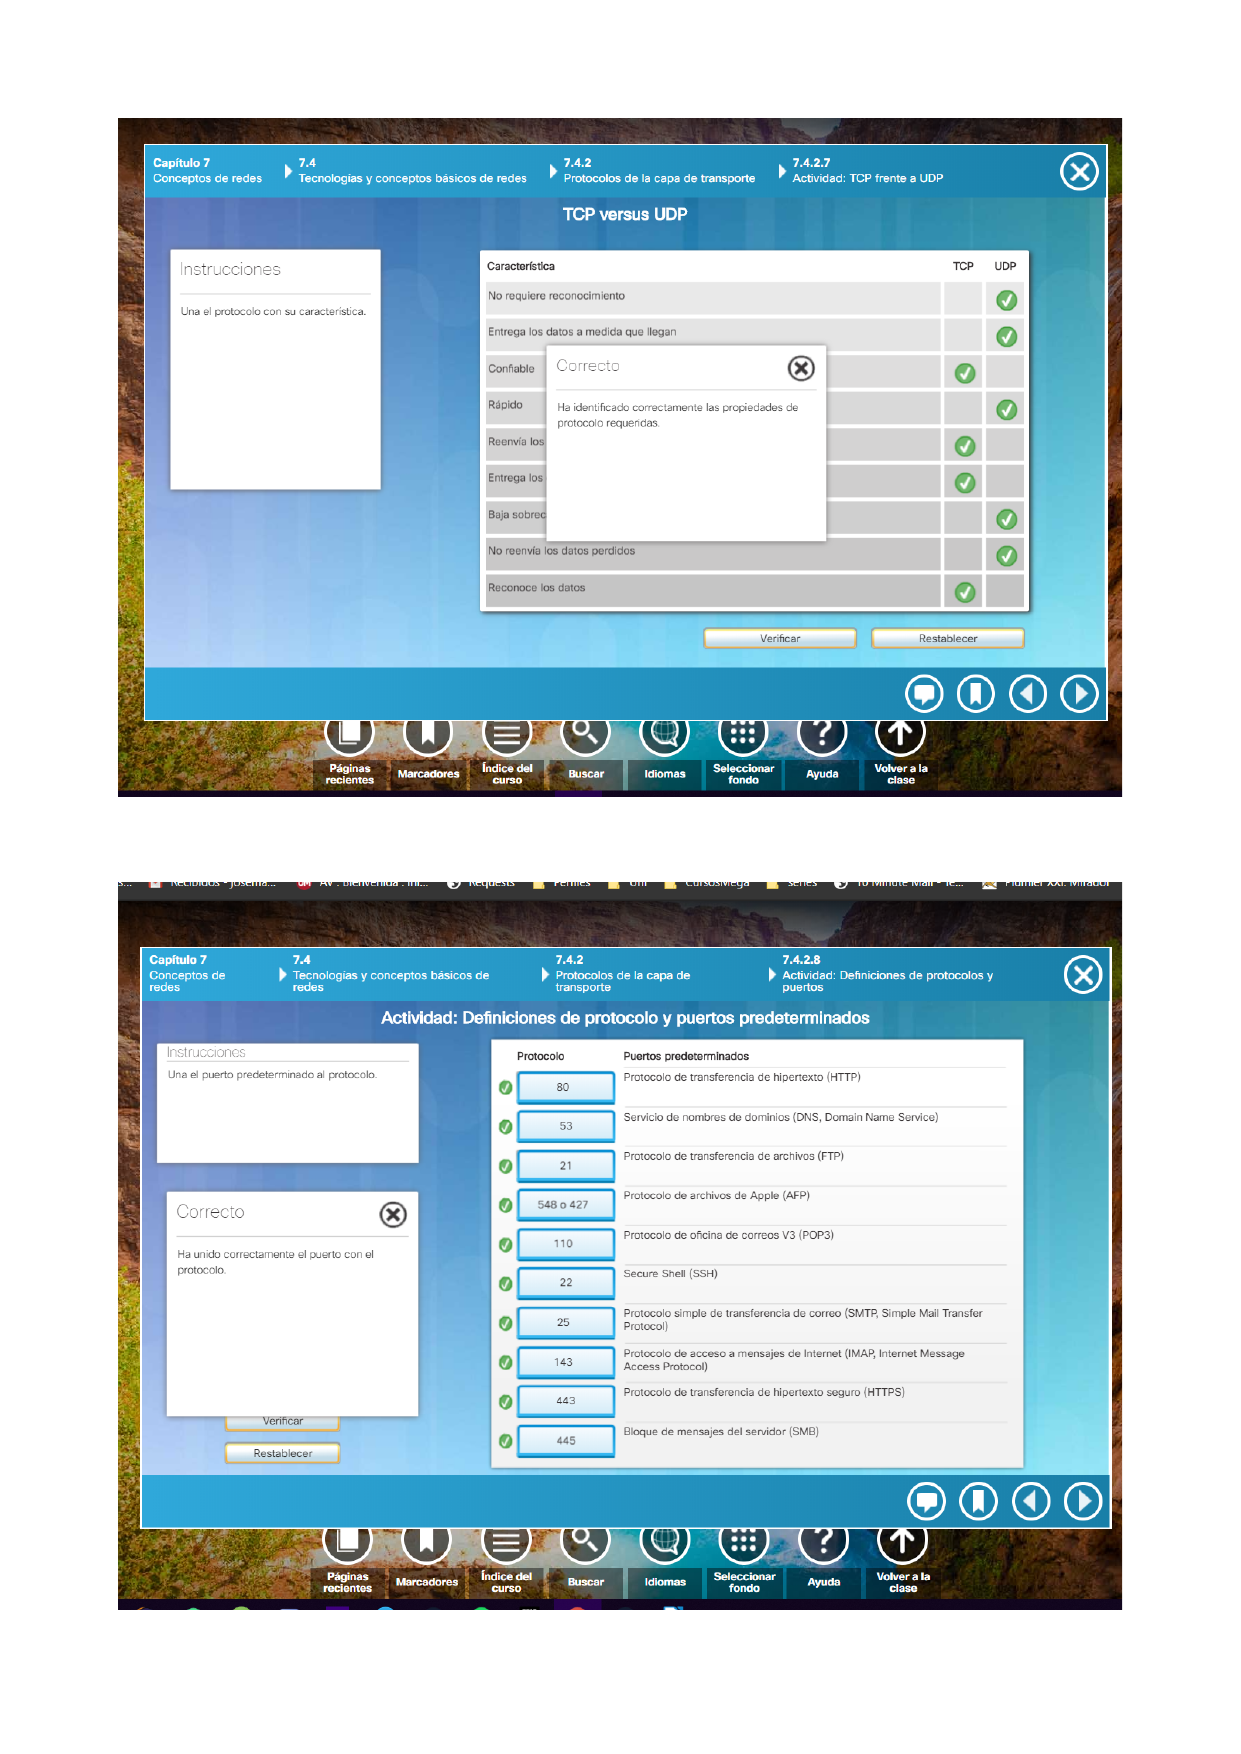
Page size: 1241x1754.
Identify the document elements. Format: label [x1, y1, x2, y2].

picture [118, 882, 1123, 1610]
picture [118, 118, 1123, 797]
